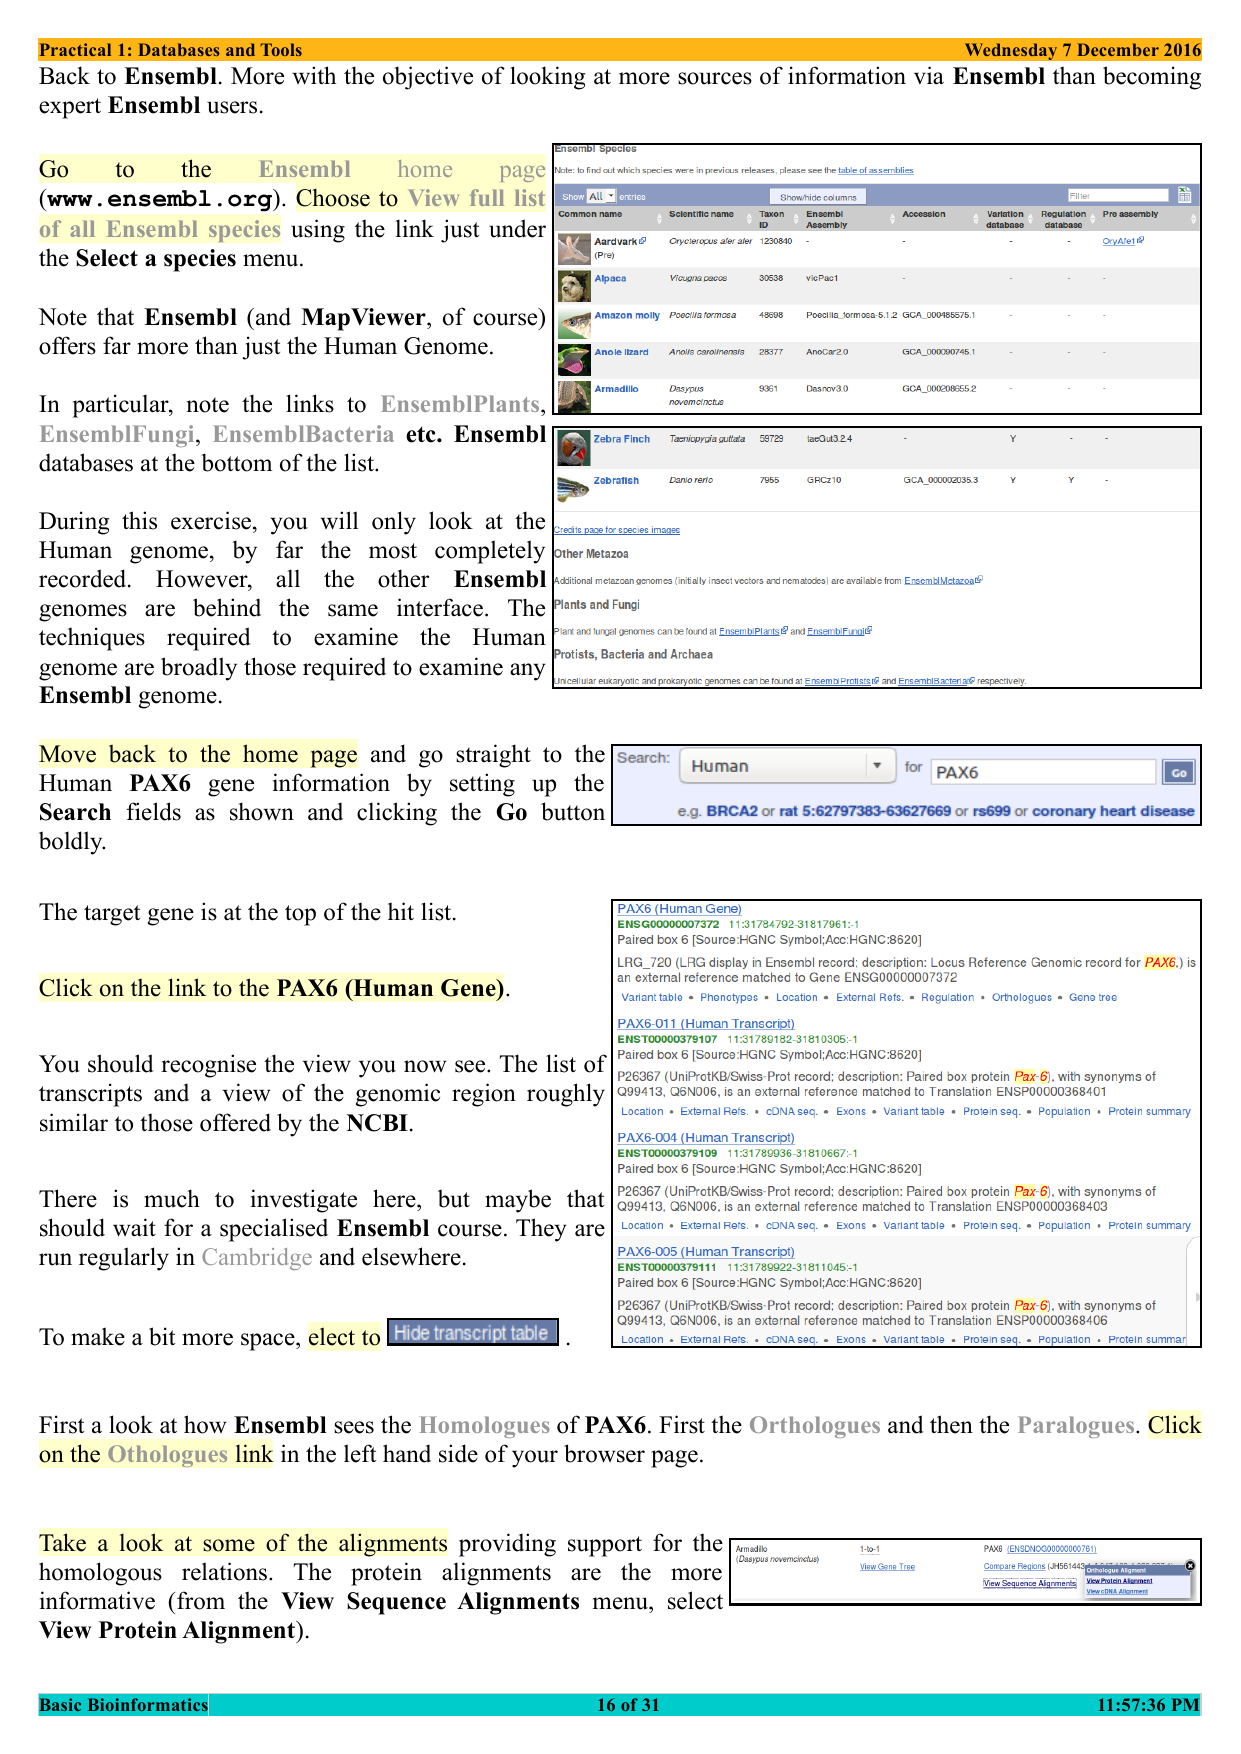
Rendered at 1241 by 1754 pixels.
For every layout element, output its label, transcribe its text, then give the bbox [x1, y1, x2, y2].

text To make a bit more space, elect to. [38, 1318, 1202, 1351]
text Take a look at some of the alignments providing support for the homologous relations. The protein alignments are the more informative (from the View Sequence Alignments menu, select View Protein Alignment). [38, 1527, 1202, 1644]
text There is much to investigate here, but maybe that should wait for a specialised Ensembl course. They are run regularly in Cambridge and elsewhere. [38, 1184, 611, 1271]
picture [613, 901, 1200, 1346]
text Back to Ensembl. More with the objective of looking at more sources of information via Ensembl than becoming expert Ensembl users. [38, 61, 1202, 119]
text The target gene is at the top of the hit list. [38, 897, 1202, 926]
text Move back to the home page and go straight to the Human PAX6 gene information by setting up the Search fields as shown and clicking the Go button boldly. [38, 739, 1202, 855]
text First a look at how Ensembl sees the Homologues of PAX6. First the Orthologues and then the Paralogues. Click on the Othologues link in the left hand side of your browser page. [38, 1410, 1202, 1468]
text You should recognise the view you now see. The list of transcripts and a view of the genomic region roughly similar to those offered by the NCBI. [38, 1049, 611, 1136]
text In particular, note the links to EnsemblPlants, EnsemblFungi, EnsemblBacteria etc. Ensembl databases at the bottom of the list. [38, 389, 1202, 477]
text Go to the Ensembl home page (www.ensembl.org). Choose to View full list of all Ensembl species using the link just under the Select a species menu. [38, 154, 552, 272]
picture [613, 746, 1200, 824]
picture [389, 1320, 557, 1343]
text Note that Ensembl (and MapViewer, of course) offers far more than just the Human Genome. [38, 302, 552, 360]
picture [554, 145, 1200, 413]
text During this exercise, you will only look at the Human genome, by far the most completely recorded. However, all the other Ensembl genomes are behind the same interface. The techniques required to examine the Human genome are broadly those required to examine any Ensembl genome. [38, 506, 1202, 709]
picture [734, 1542, 1197, 1601]
picture [554, 428, 1200, 687]
text Click on the link to the PAX6 (Human Gene). [38, 973, 611, 1002]
